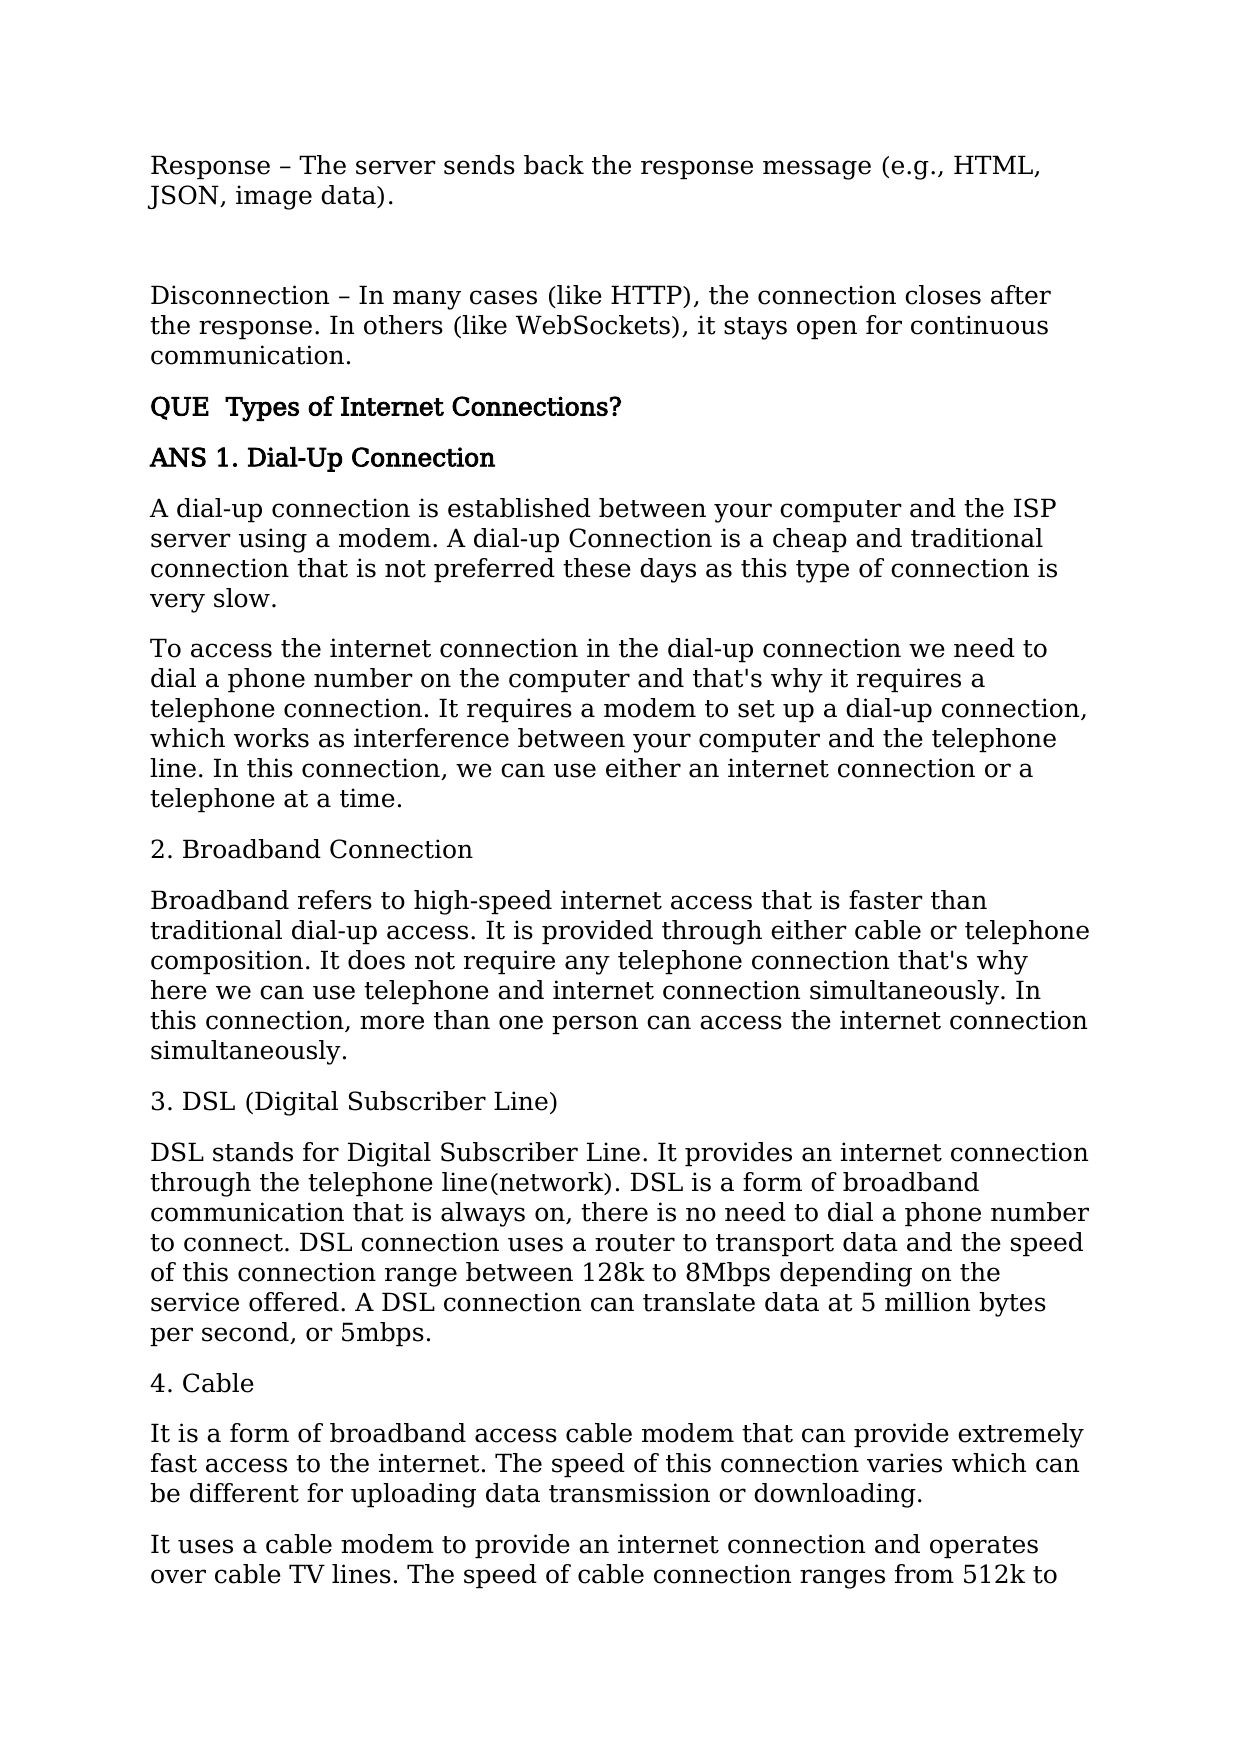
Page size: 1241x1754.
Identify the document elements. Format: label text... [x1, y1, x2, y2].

text It is a form of broadband access cable modem that can provide extremely fast access to the internet. The speed of this connection varies which can be different for uploading data transmission or downloading. [150, 1418, 1090, 1508]
text It uses a cable modem to provide an internet connection and operates over cable TV lines. The speed of cable connection ranges from 512k to [150, 1529, 1090, 1589]
text To access the internet connection in the dial-up connection we need to dial a phone number on the computer and that's why it requires a telephone connection. It requires a modem to set up a dial-up connection, which works as interference between your computer and the telephone line. In this connection, we can use either an internet connection or a telephone at a time. [150, 633, 1090, 813]
text ANS 1. Dial-Up Connection [150, 441, 1090, 471]
text Response – The server sends back the response message (e.g., HTML, JSON, image data). [150, 150, 1090, 210]
text Broadband refers to high-speed internet access that is faster than traditional dial-up access. It is provided through either cable or telephone composition. It does not require any telephone connection that's why here we can use telephone and internet connection simultaneously. In this connection, more than one person can access the internet connection simultaneously. [150, 885, 1090, 1065]
text DSL stands for Digital Subscriber Line. It provides an internet connection through the telephone line(network). DSL is a form of broadband communication that is always on, there is no need to dial a phone number to connect. DSL connection uses a router to transport data and the speed of this connection range between 128k to 8Mbps depending on the service offered. A DSL connection can translate data at 5 million bytes per second, or 5mbps. [150, 1136, 1090, 1346]
text 4. Cable [150, 1367, 1090, 1397]
text Disconnection – In many cases (like HTTP), the connection closes after the response. In others (like WebSockets), it stays open for continuous communication. [150, 280, 1090, 370]
text 2. Broadband Connection [150, 834, 1090, 864]
text QUE Types of Internet Connections? [150, 391, 1090, 421]
text 3. DSL (Digital Subscriber Line) [150, 1086, 1090, 1116]
text A dial-up connection is established between your computer and the ISP server using a modem. A dial-up Connection is a cheap and traditional connection that is not preferred these days as this type of connection is very slow. [150, 492, 1090, 612]
